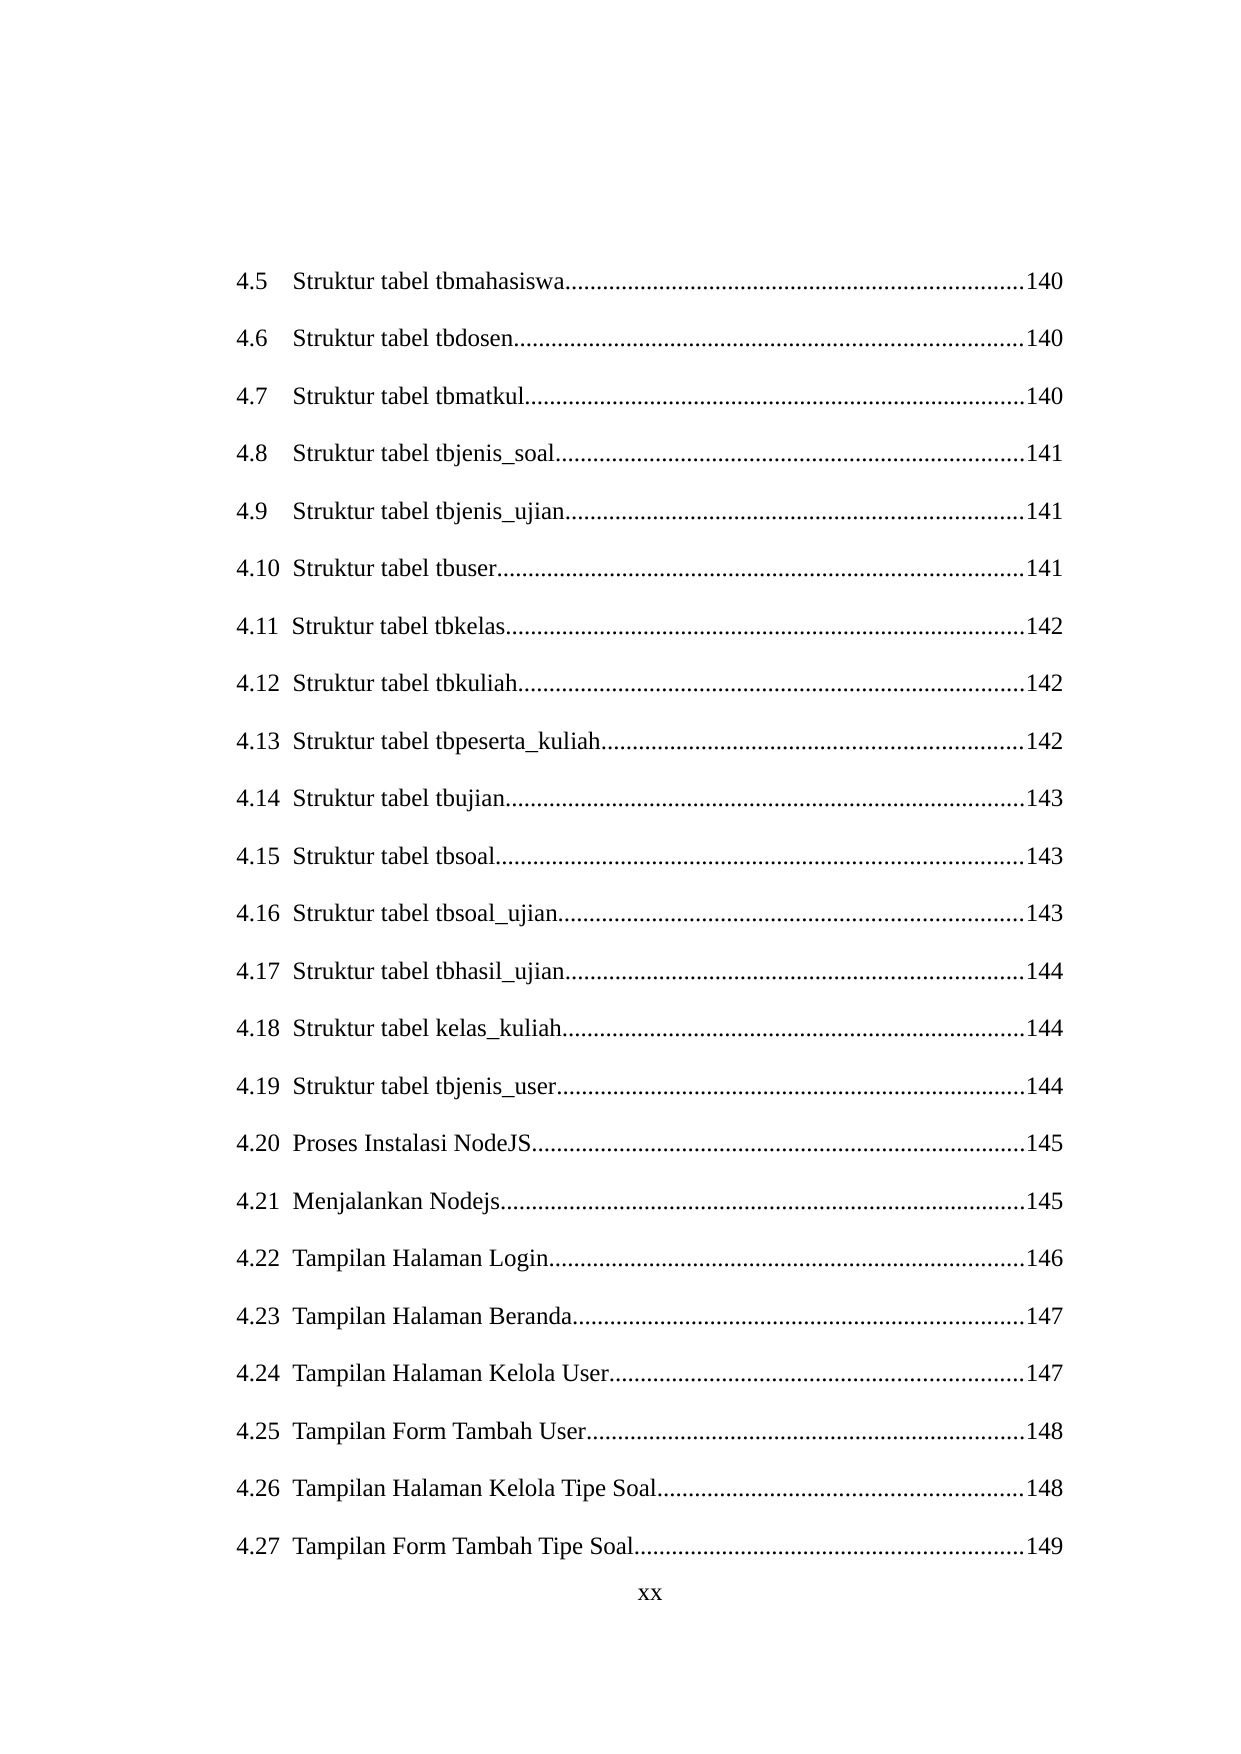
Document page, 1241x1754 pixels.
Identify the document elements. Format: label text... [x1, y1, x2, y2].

subtitle 4.9 Struktur tabel tbjenis_ujian 141 [236, 496, 1063, 524]
subtitle 4.5 Struktur tabel tbmahasiswa 140 [236, 266, 1063, 294]
subtitle 4.27 Tampilan Form Tambah Tipe Soal 149 [236, 1531, 1063, 1559]
subtitle 4.21 Menjalankan Nodejs 145 [236, 1186, 1063, 1214]
subtitle 4.17 Struktur tabel tbhasil_ujian 144 [236, 956, 1063, 984]
subtitle 4.10 Struktur tabel tbuser 141 [236, 553, 1063, 582]
subtitle 4.19 Struktur tabel tbjenis_user 144 [236, 1071, 1063, 1099]
subtitle 4.22 Tampilan Halaman Login 146 [236, 1243, 1063, 1272]
subtitle 4.6 Struktur tabel tbdosen 140 [236, 323, 1063, 352]
subtitle 4.13 Struktur tabel tbpeserta_kuliah 142 [236, 726, 1063, 754]
subtitle 4.14 Struktur tabel tbujian 143 [236, 783, 1063, 812]
subtitle 4.12 Struktur tabel tbkuliah 142 [236, 668, 1063, 697]
subtitle 4.16 Struktur tabel tbsoal_ujian 143 [236, 898, 1063, 927]
subtitle 4.11 Struktur tabel tbkelas 142 [236, 611, 1063, 639]
subtitle 4.24 Tampilan Halaman Kelola User 147 [236, 1358, 1063, 1387]
subtitle 4.18 Struktur tabel kelas_kuliah 144 [236, 1013, 1063, 1042]
subtitle 4.20 Proses Instalasi NodeJS 145 [236, 1128, 1063, 1157]
subtitle 4.15 Struktur tabel tbsoal 143 [236, 841, 1063, 869]
subtitle 4.25 Tampilan Form Tambah User 148 [236, 1416, 1063, 1444]
subtitle 4.8 Struktur tabel tbjenis_soal 141 [236, 438, 1063, 467]
subtitle 4.23 Tampilan Halaman Beranda 147 [236, 1301, 1063, 1329]
subtitle 4.7 Struktur tabel tbmatkul 140 [236, 381, 1063, 409]
subtitle 4.26 Tampilan Halaman Kelola Tipe Soal 148 [236, 1473, 1063, 1502]
